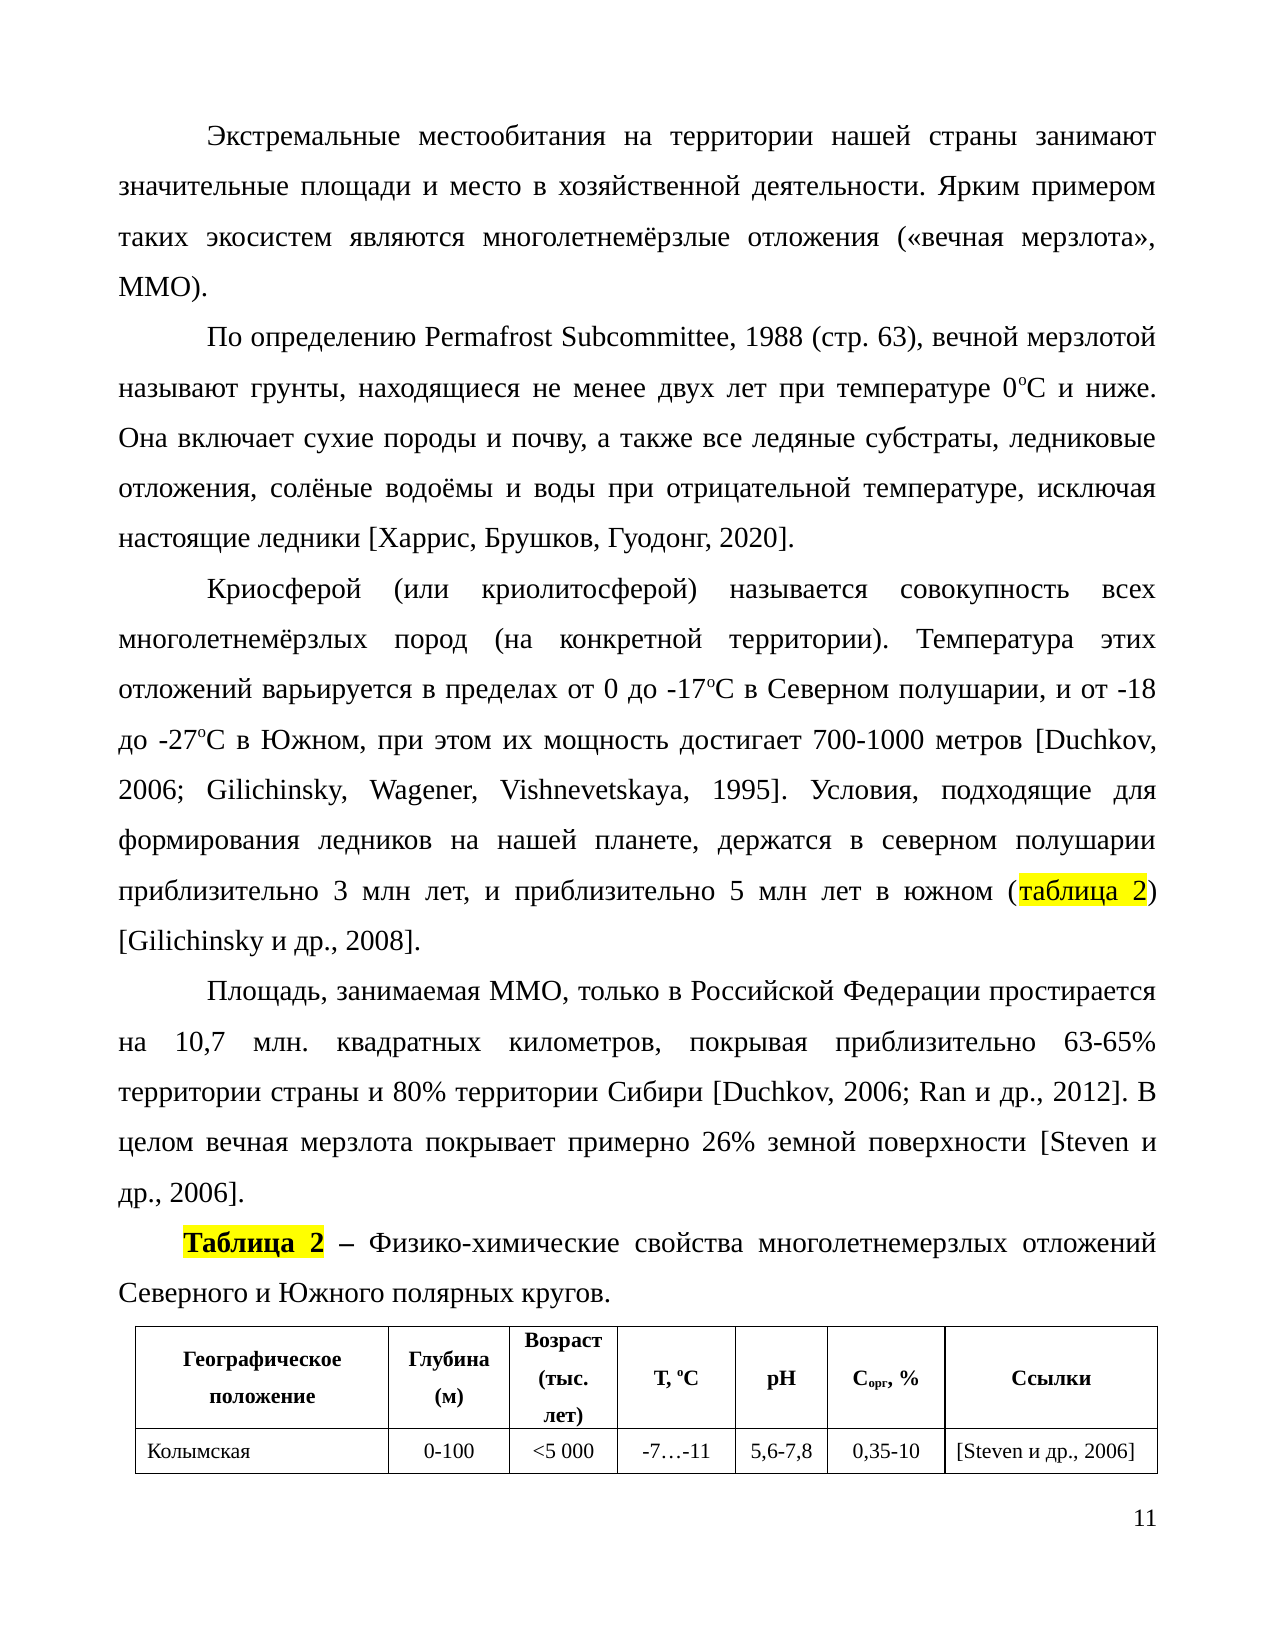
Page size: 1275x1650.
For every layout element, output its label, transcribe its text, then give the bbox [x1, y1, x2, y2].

text Экстремальные местообитания на территории нашей страны занимают значительные площади и место в хозяйственной деятельности. Ярким примером таких экосистем являются многолетнемёрзлые отложения («вечная мерзлота», ММО). [118, 118, 1157, 303]
table_header pH [736, 1327, 827, 1427]
table_cell [Steven и др., 2006]⁠⁠ [946, 1429, 1157, 1473]
table_header Cорг, % [828, 1327, 944, 1427]
text Площадь, занимаемая ММО, только в Российской Федерации простирается на 10,7 млн. квадратных километров, покрывая приблизительно 63-65% территории страны и 80% территории Сибири [Duchkov, 2006; Ran и др., 2012]⁠. В целом вечная мерзлота покрывает примерно 26% земной поверхности [Steven и др., 2006]⁠. [118, 973, 1157, 1208]
text Криосферой (или криолитосферой) называется совокупность всех многолетнемёрзлых пород (на конкретной территории). Температура этих отложений варьируется в пределах от 0 до -17oC в Северном полушарии, и от -18 до -27oC в Южном, при этом их мощность достигает 700-1000 метров [Duchkov, 2006; Gilichinsky, Wagener, Vishnevetskaya, 1995]⁠. Условия, подходящие для формирования ледников на нашей планете, держатся в северном полушарии приблизительно 3 млн лет, и приблизительно 5 млн лет в южном (таблица 2) [Gilichinsky и др., 2008]⁠. [118, 571, 1157, 957]
table_cell 0,35-10 [828, 1429, 944, 1473]
table_header Географическое положение [136, 1327, 388, 1427]
text По определению Permafrost Subcommittee, 1988 (стр. 63), вечной мерзлотой называют грунты, находящиеся не менее двух лет при температуре 0oC и ниже. Она включает сухие породы и почву, а также все ледяные субстраты, ледниковые отложения, солёные водоёмы и воды при отрицательной температуре, исключая настоящие ледники [Харрис, Брушков, Гуодонг, 2020]⁠. [118, 319, 1157, 554]
table_header Глубина (м) [389, 1327, 509, 1427]
table_cell <5 000 [510, 1429, 617, 1473]
text Таблица 2 – Физико-химические свойства многолетнемерзлых отложений Северного и Южного полярных кругов. [118, 1225, 1157, 1309]
table_cell -7…-11 [618, 1429, 735, 1473]
table_cell 0-100 [389, 1429, 509, 1473]
table_header Т, oC [618, 1327, 735, 1427]
table_cell Колымская [136, 1429, 388, 1473]
table_header Ссылки [946, 1327, 1157, 1427]
table_cell 5,6-7,8 [736, 1429, 827, 1473]
table_header Возраст (тыс. лет) [510, 1327, 617, 1427]
